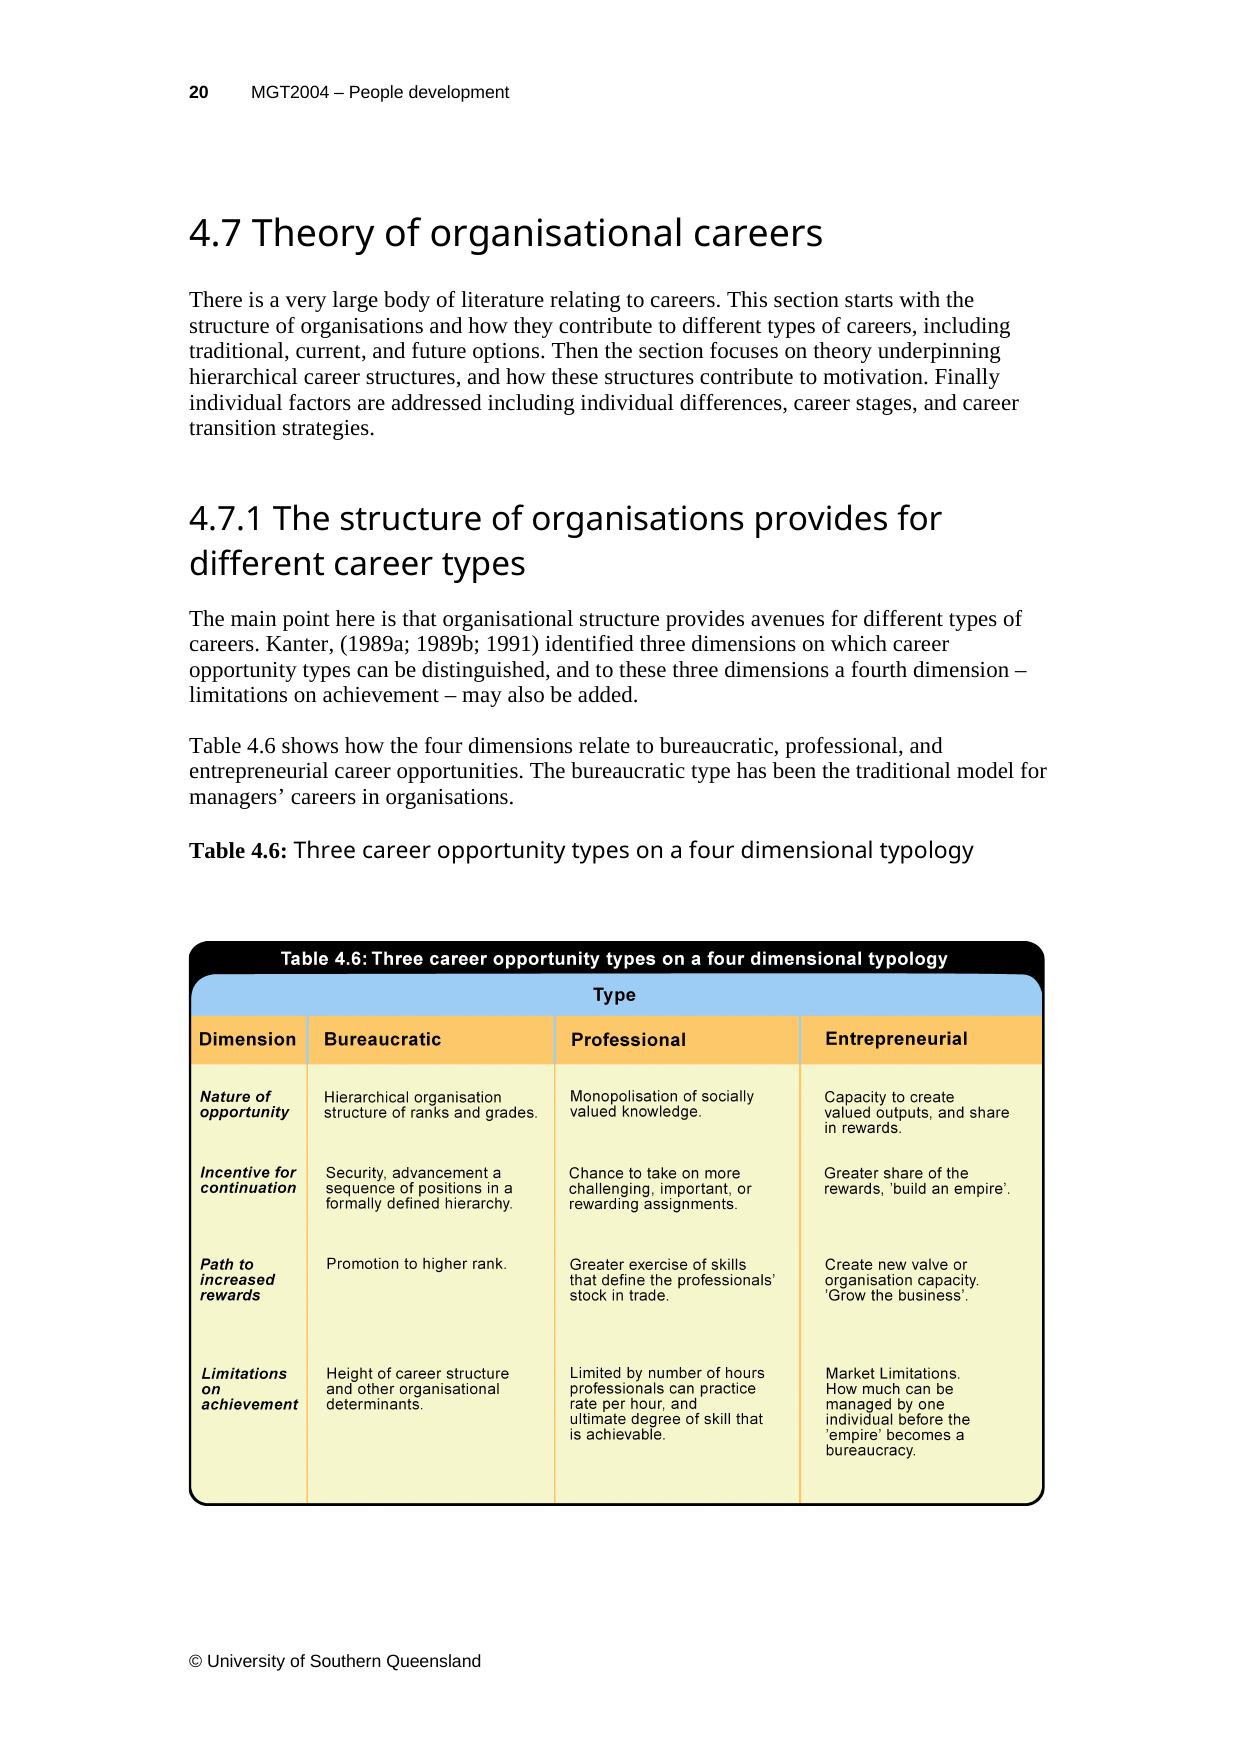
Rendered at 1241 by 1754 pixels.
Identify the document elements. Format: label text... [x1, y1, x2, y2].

subtitle The structure of organisations provides for different career types [189, 494, 1051, 585]
text The main point here is that organisational structure provides avenues for different types of careers. Kanter, (1989a; 1989b; 1991) identified three dimensions on which career opportunity types can be distinguished, and to these three dimensions a fourth dimension – limitations on achievement – may also be added. [189, 606, 1051, 708]
text Table 4.6 shows how the four dimensions relate to bureaucratic, professional, and entrepreneurial career opportunities. The bureaucratic type has been the traditional model for managers’ careers in organisations. [189, 733, 1051, 809]
text There is a very large body of literature relating to careers. This section starts with the structure of organisations and how they contribute to different types of careers, including traditional, current, and future options. Then the section focuses on theory underpinning hierarchical career structures, and how these structures contribute to motivation. Finally individual factors are addressed including individual differences, career stages, and career transition strategies. [189, 287, 1051, 440]
picture [188, 941, 1045, 1506]
text Table 4.6: Three career opportunity types on a four dimensional typology [189, 834, 1051, 866]
subtitle Theory of organisational careers [189, 207, 1051, 258]
